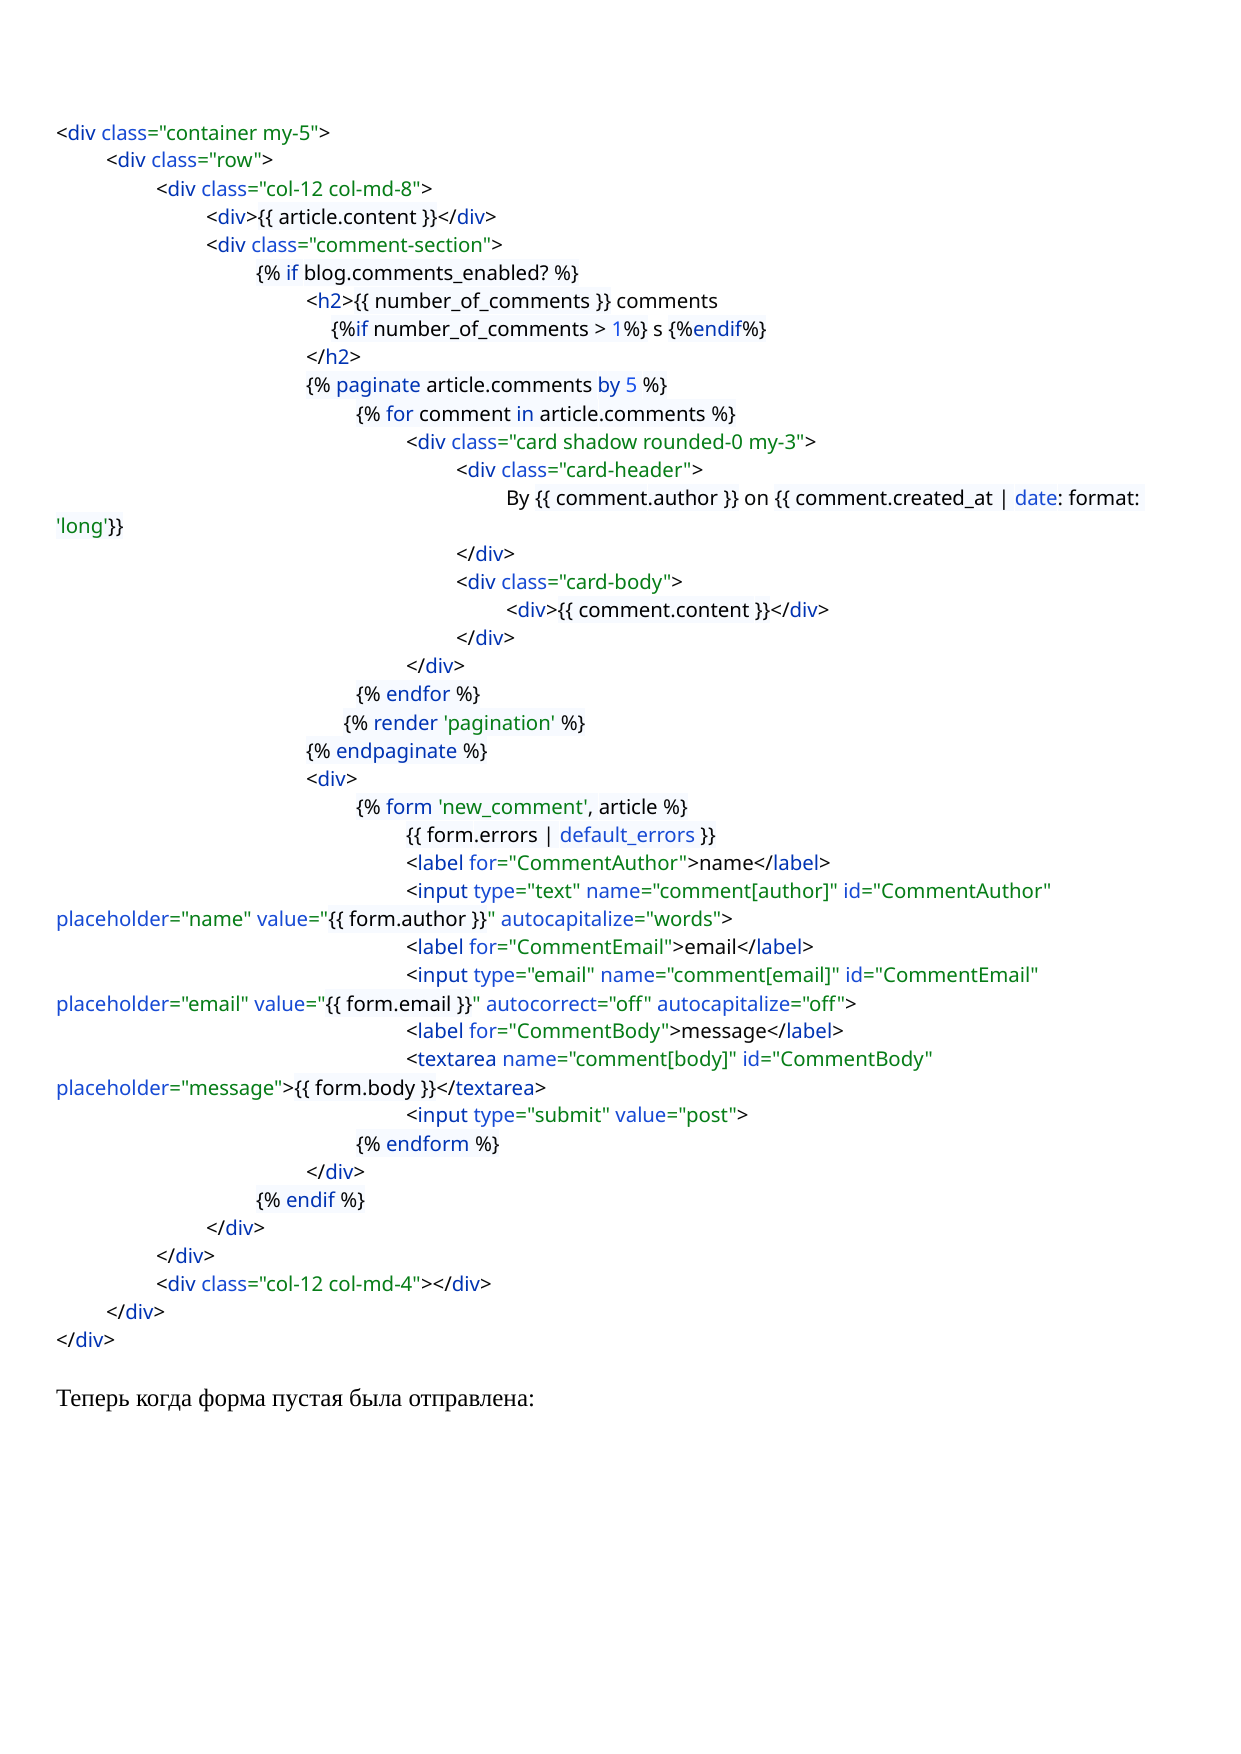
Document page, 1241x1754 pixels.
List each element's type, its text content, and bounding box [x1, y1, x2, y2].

text {% endform %} [56, 1129, 1187, 1157]
text </div> [56, 1157, 1187, 1185]
text {% form 'new_comment', article %} [56, 792, 1187, 821]
text {% endif %} [56, 1185, 1187, 1213]
text {%if number_of_comments > 1%} s {%endif%} [56, 315, 1187, 343]
text <input type="text" name="comment[author]" id="CommentAuthor" placeholder="name" value="{{ form.author }}" autocapitalize="words"> [56, 877, 1187, 933]
text <div>{{ comment.content }}</div> [56, 596, 1187, 624]
text <label for="CommentEmail">email</label> [56, 933, 1187, 961]
text <div class="card shadow rounded-0 my-3"> [56, 427, 1187, 455]
text <label for="CommentAuthor">name</label> [56, 849, 1187, 877]
text </div> [56, 1326, 1187, 1354]
text {% endfor %} [56, 680, 1187, 708]
text <div class="comment-section"> [56, 230, 1187, 258]
text </div> [56, 539, 1187, 567]
text {% paginate article.comments by 5 %} [56, 371, 1187, 399]
text {% endpaginate %} [56, 736, 1187, 764]
text <div> [56, 764, 1187, 792]
text Теперь когда форма пустая была отправлена: [56, 1383, 1187, 1412]
text </div> [56, 1213, 1187, 1242]
text {% for comment in article.comments %} [56, 399, 1187, 427]
text </div> [56, 1298, 1187, 1326]
text <h2>{{ number_of_comments }} comments [56, 287, 1187, 315]
text By {{ comment.author }} on {{ comment.created_at | date: format: 'long'}} [56, 483, 1187, 539]
text {% if blog.comments_enabled? %} [56, 258, 1187, 287]
text </div> [56, 1242, 1187, 1270]
text </h2> [56, 343, 1187, 371]
text </div> [56, 624, 1187, 652]
text <div class="col-12 col-md-4"></div> [56, 1270, 1187, 1298]
text </div> [56, 652, 1187, 680]
text <div class="row"> [56, 146, 1187, 174]
text <textarea name="comment[body]" id="CommentBody" placeholder="message">{{ form.body }}</textarea> [56, 1045, 1187, 1101]
text {{ form.errors | default_errors }} [56, 821, 1187, 849]
text <div class="container my-5"> [56, 118, 1187, 146]
text <input type="submit" value="post"> [56, 1101, 1187, 1129]
text <div>{{ article.content }}</div> [56, 202, 1187, 230]
text <input type="email" name="comment[email]" id="CommentEmail" placeholder="email" value="{{ form.email }}" autocorrect="off" autocapitalize="off"> [56, 961, 1187, 1017]
text <label for="CommentBody">message</label> [56, 1017, 1187, 1045]
text <div class="card-header"> [56, 455, 1187, 483]
text <div class="card-body"> [56, 567, 1187, 596]
text <div class="col-12 col-md-8"> [56, 174, 1187, 202]
text {% render 'pagination' %} [56, 708, 1187, 736]
